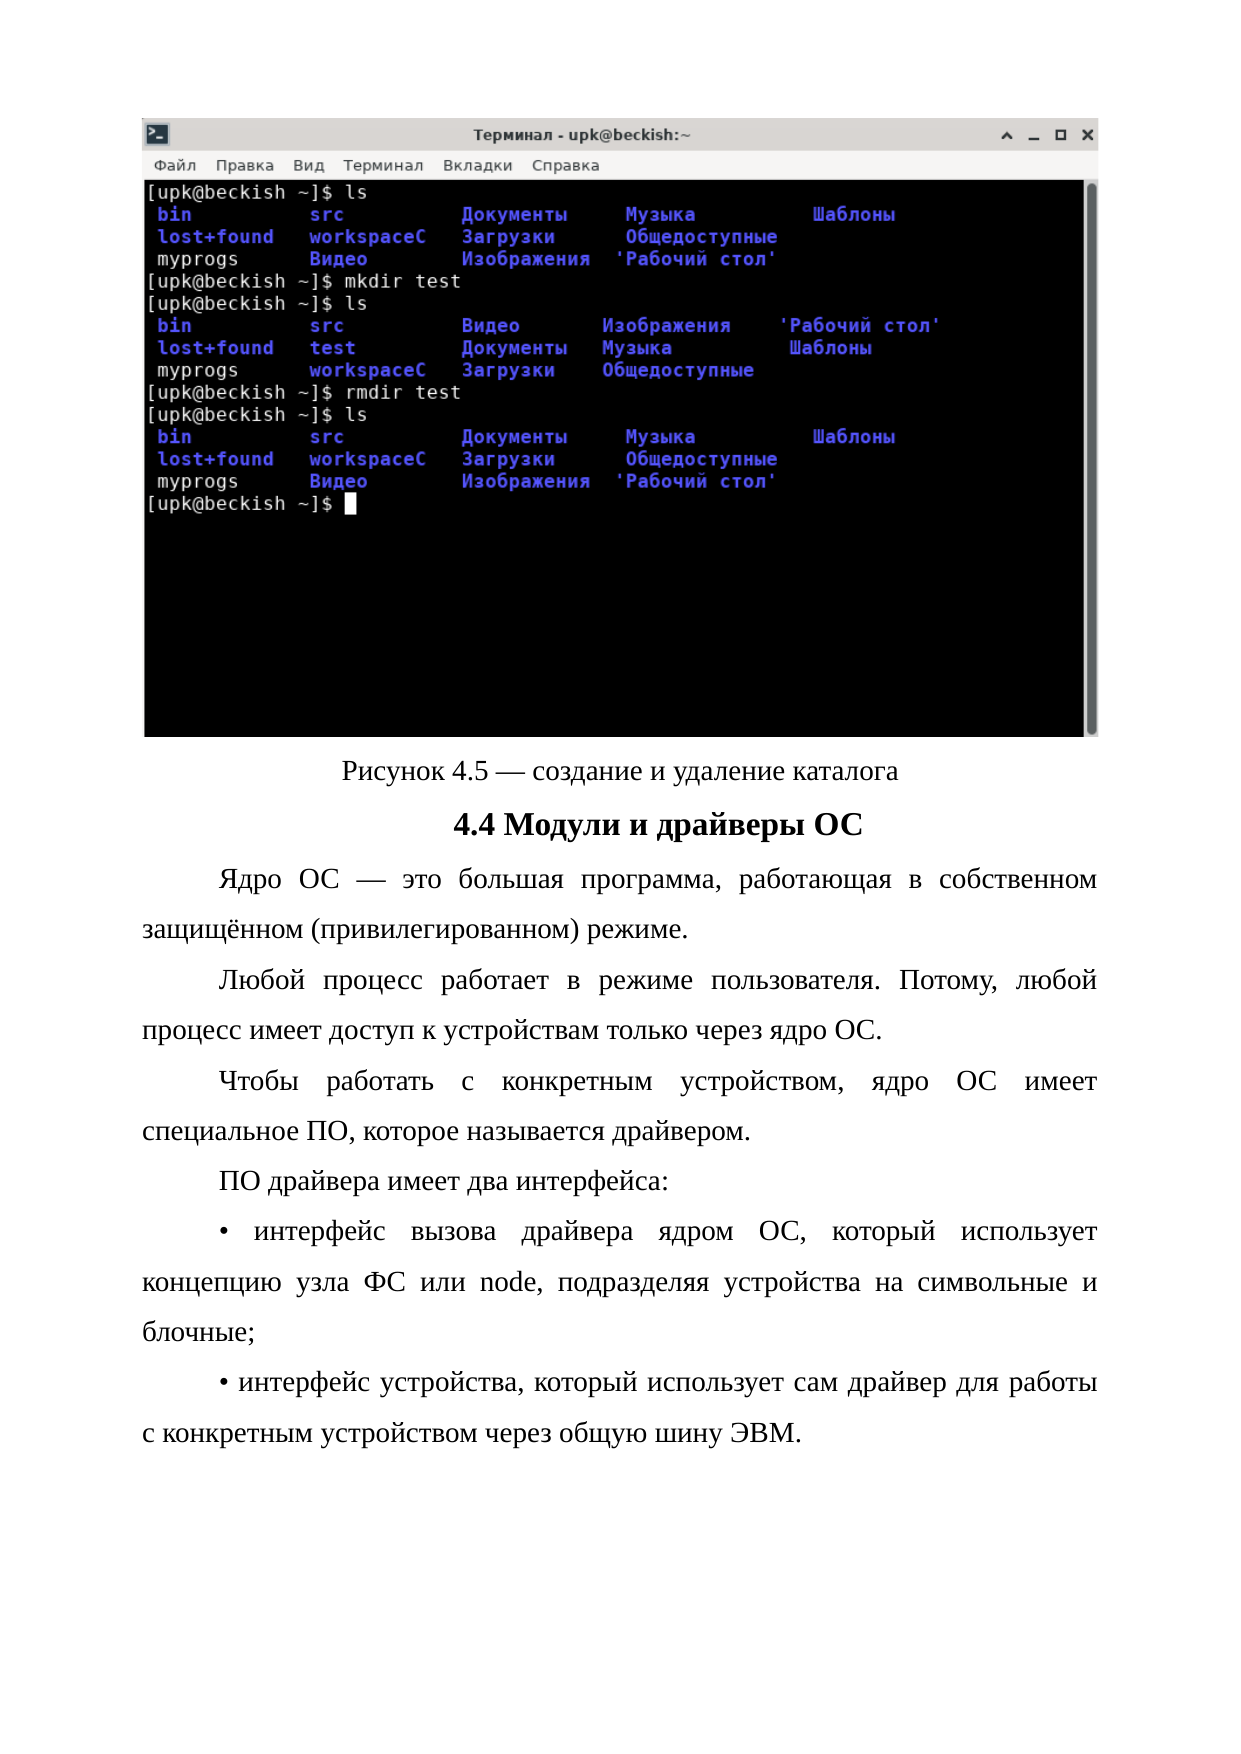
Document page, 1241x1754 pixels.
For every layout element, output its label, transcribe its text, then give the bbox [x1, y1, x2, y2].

picture [141, 118, 1099, 737]
text • интерфейс вызова драйвера ядром ОС, который использует концепцию узла ФС или node, подразделяя устройства на символьные и блочные; [142, 1213, 1098, 1348]
text Любой процесс работает в режиме пользователя. Потому, любой процесс имеет доступ к устройствам только через ядро ОС. [142, 962, 1098, 1046]
text • интерфейс устройства, который использует сам драйвер для работы с конкретным устройством через общую шину ЭВМ. [142, 1364, 1098, 1448]
text ПО драйвера имеет два интерфейса: [142, 1163, 1098, 1197]
text Ядро ОС — это большая программа, работающая в собственном защищённом (привилегированном) режиме. [142, 861, 1098, 945]
text 4.4 Модули и драйверы ОС [142, 804, 1098, 842]
list Рисунок 4.5 — создание и удаление каталога [142, 737, 1098, 787]
text Чтобы работать с конкретным устройством, ядро ОС имеет специальное ПО, которое называется драйвером. [142, 1063, 1098, 1146]
